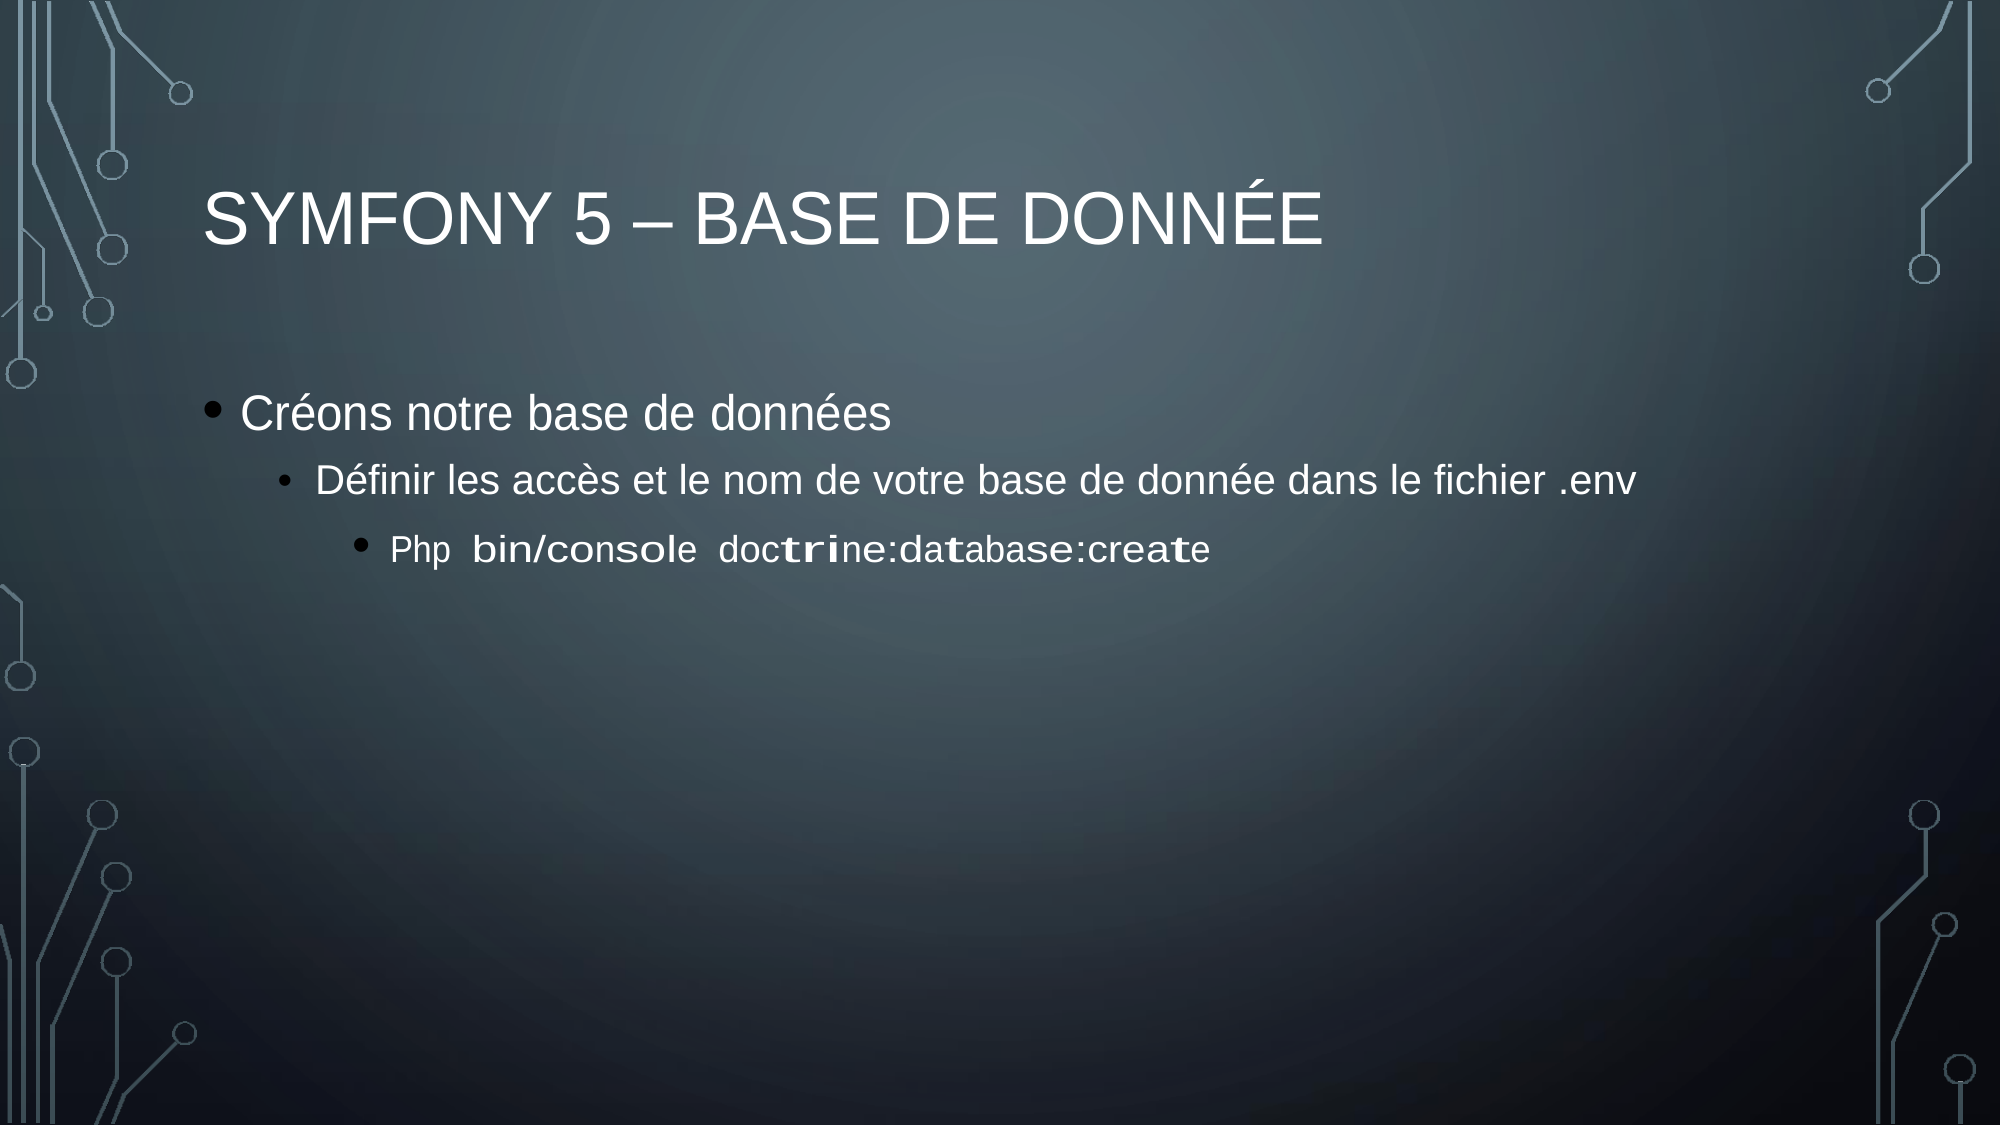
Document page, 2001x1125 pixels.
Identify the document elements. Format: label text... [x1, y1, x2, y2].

picture [0, 0, 2000, 1125]
list Définir les accès et le nom de votre base de donnée dans le fichier .env [277, 455, 1971, 503]
list Php bin/console doctrine:database:create [352, 514, 1971, 574]
subtitle SYMFONY 5 – BASE DE DONNÉE [202, 174, 1971, 260]
list Créons notre base de données [202, 372, 1971, 444]
